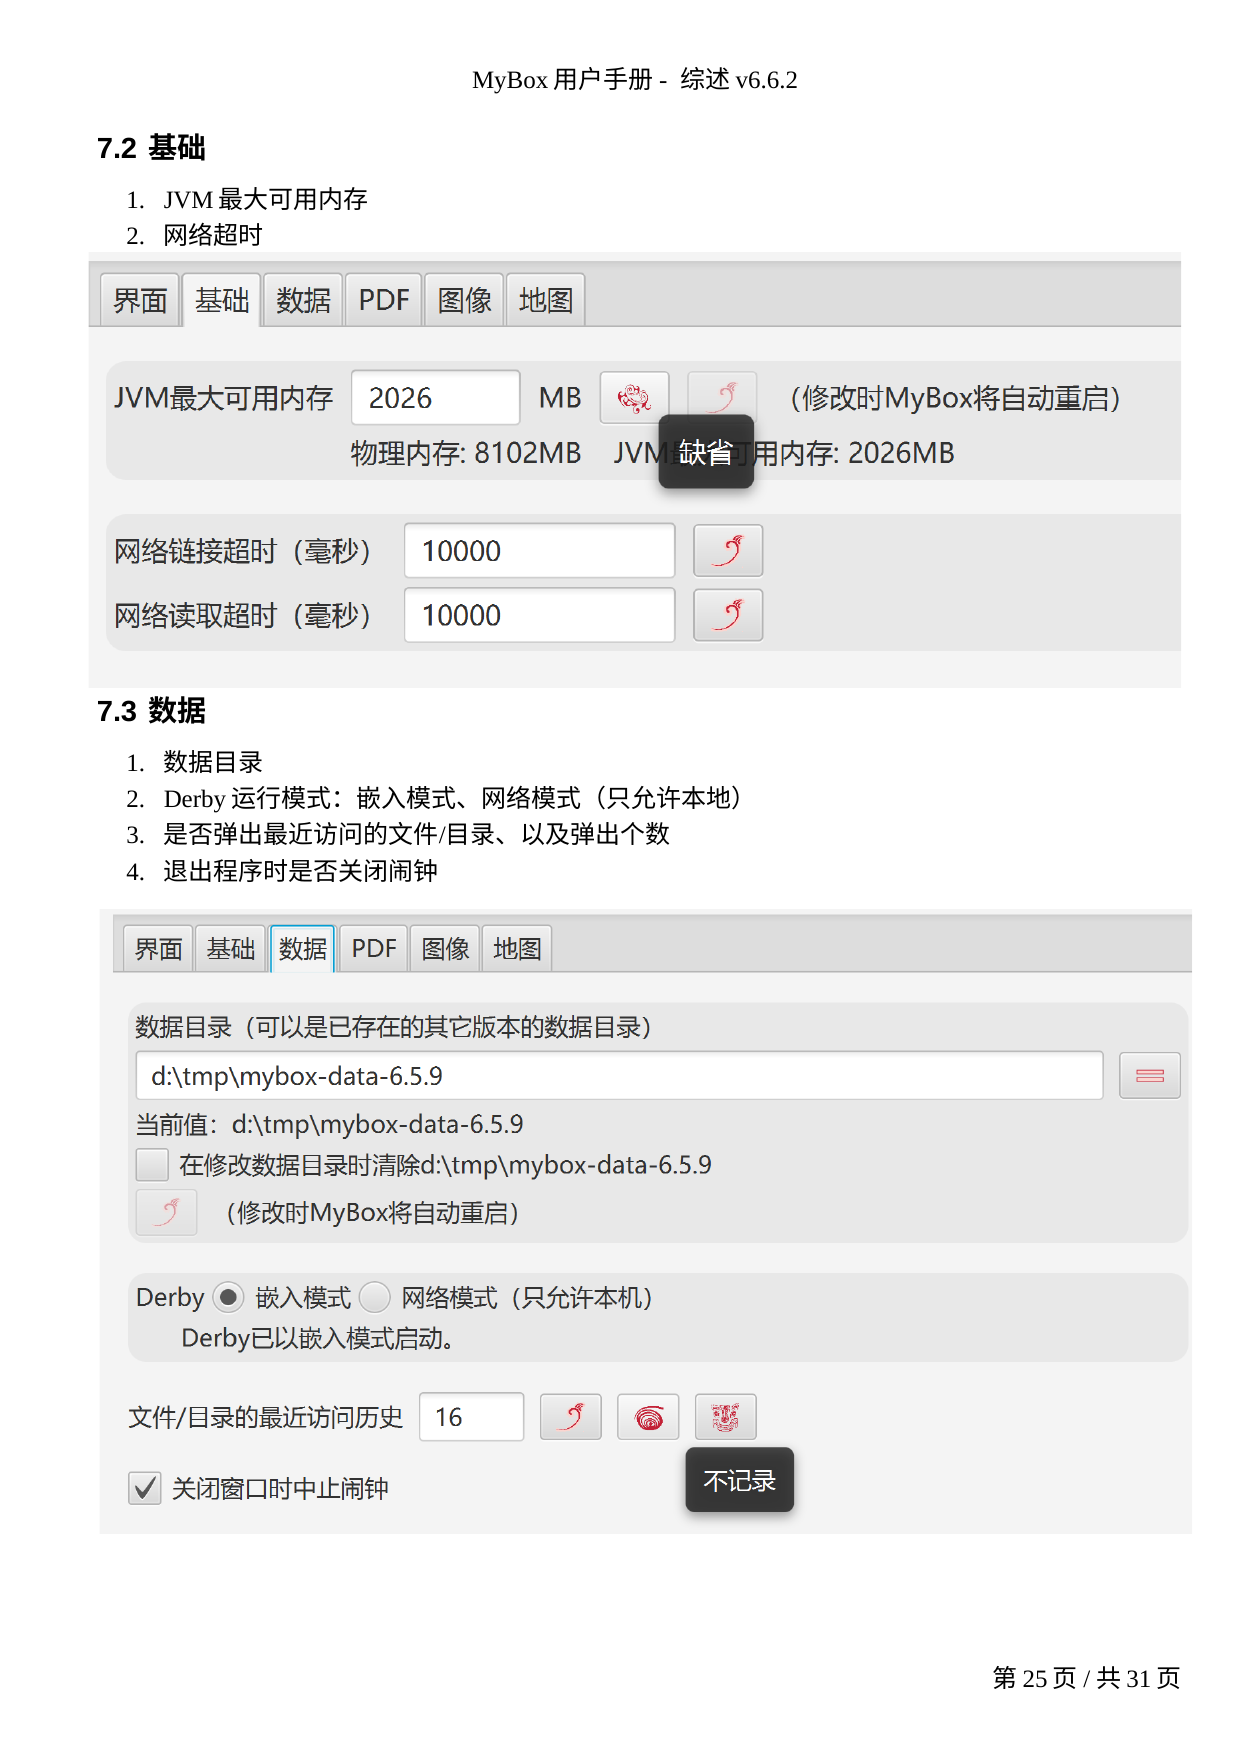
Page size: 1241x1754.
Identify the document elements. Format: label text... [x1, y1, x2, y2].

picture [99, 908, 1193, 1534]
list 是否弹出最近访问的文件/目录、以及弹出个数 [126, 815, 1181, 851]
list 网络超时 [126, 216, 1181, 252]
picture [88, 252, 1182, 688]
subtitle 数据 [88, 688, 1181, 730]
list JVM最大可用内存 [126, 179, 1181, 216]
list 退出程序时是否关闭闹钟 [126, 851, 1181, 887]
list Derby运行模式：嵌入模式、网络模式（只允许本地） [126, 779, 1181, 815]
subtitle 基础 [88, 125, 1181, 167]
list 数据目录 [126, 742, 1181, 779]
